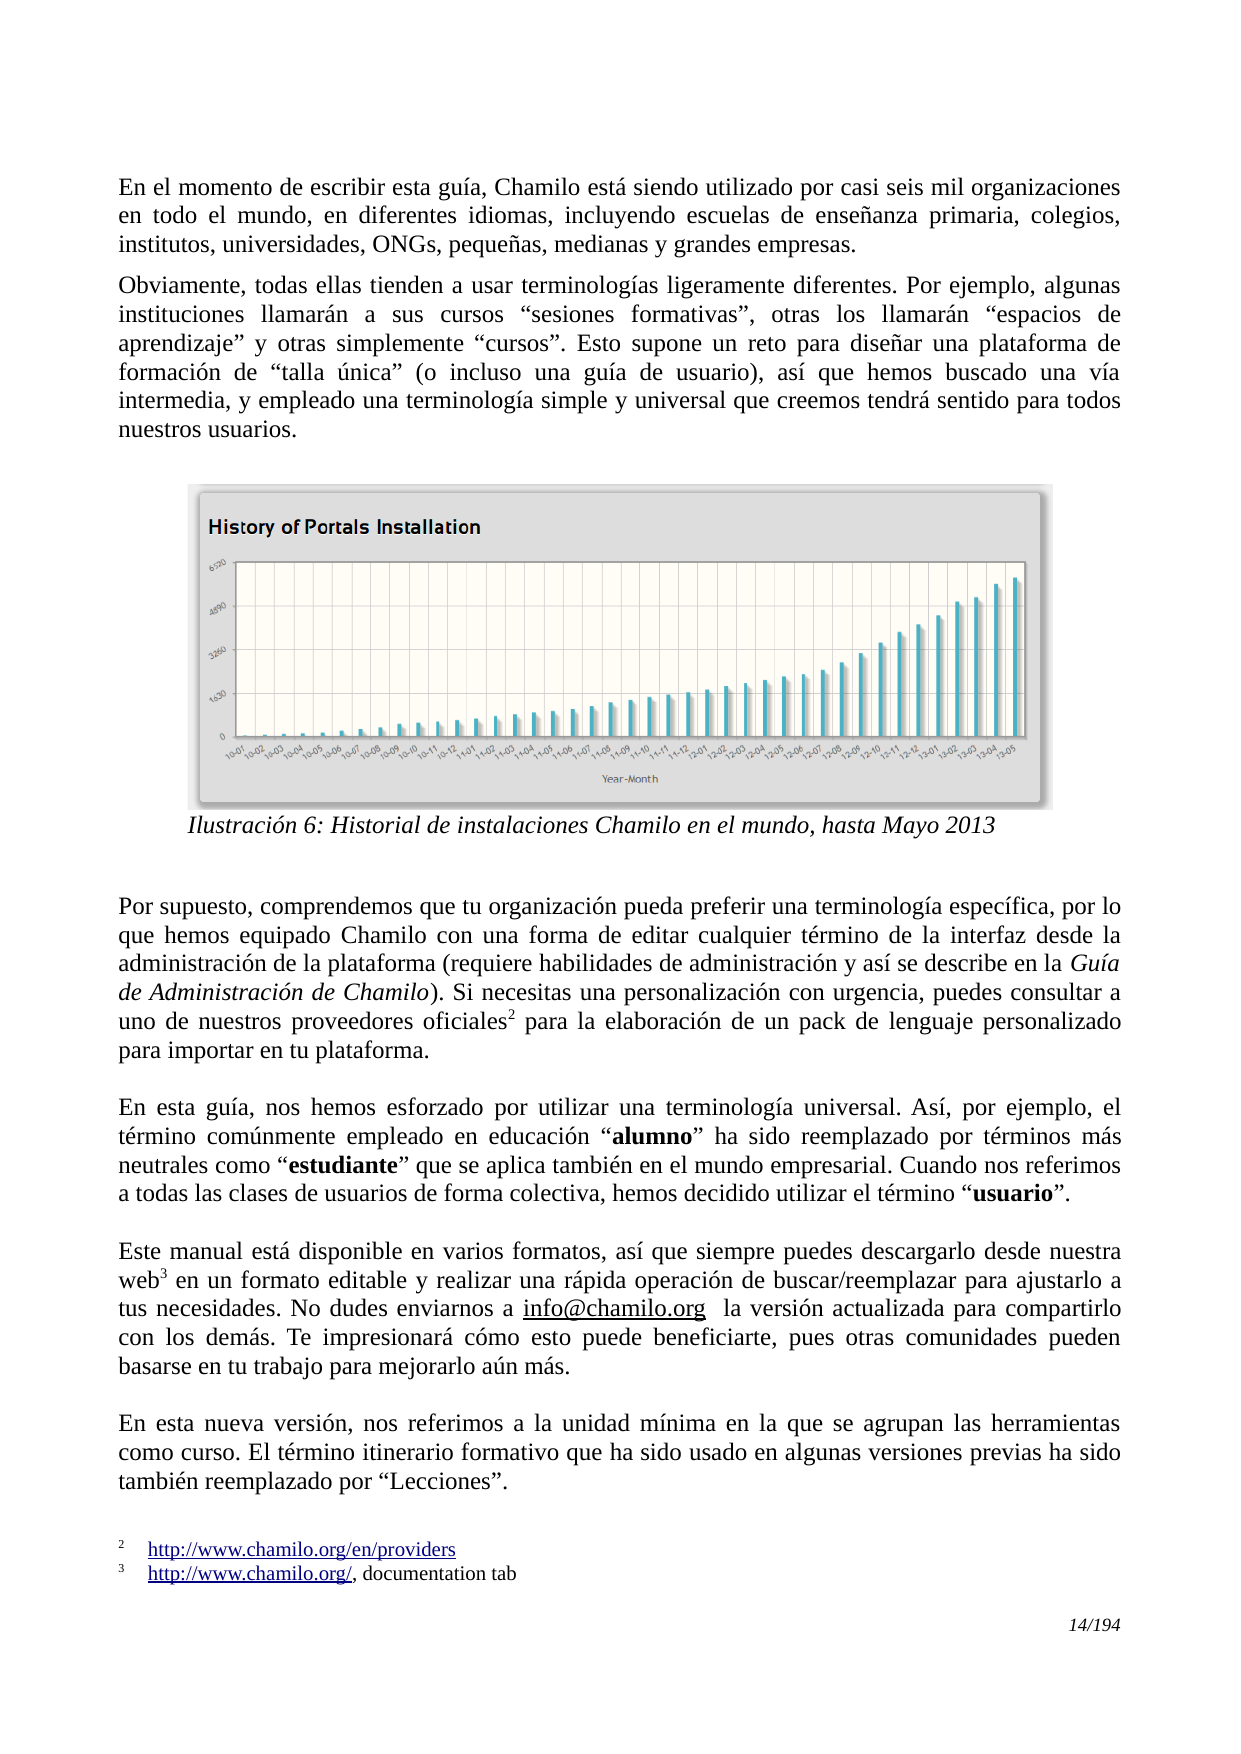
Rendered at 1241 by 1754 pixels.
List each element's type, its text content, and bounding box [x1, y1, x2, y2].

text Por supuesto, comprendemos que tu organización pueda preferir una terminología específica, por lo que hemos equipado Chamilo con una forma de editar cualquier término de la interfaz desde la administración de la plataforma (requiere habilidades de administración y así se describe en la Guía de Administración de Chamilo). Si necesitas una personalización con urgencia, puedes consultar a uno de nuestros proveedores oficiales para la elaboración de un pack de lenguaje personalizado para importar en tu plataforma. [118, 891, 1122, 1063]
text Este manual está disponible en varios formatos, así que siempre puedes descargarlo desde nuestra web en un formato editable y realizar una rápida operación de buscar/reemplazar para ajustarlo a tus necesidades. No dudes enviarnos a info@chamilo.org la versión actualizada para compartirlo con los demás. Te impresionará cómo esto puede beneficiarte, pues otras comunidades pueden basarse en tu trabajo para mejorarlo aún más. [118, 1236, 1122, 1380]
text En esta nueva versión, nos referimos a la unidad mínima en la que se agrupan las herramientas como curso. El término itinerario formativo que ha sido usado en algunas versiones previas ha sido también reemplazado por “Lecciones”. [118, 1408, 1122, 1495]
text En el momento de escribir esta guía, Chamilo está siendo utilizado por casi seis mil organizaciones en todo el mundo, en diferentes idiomas, incluyendo escuelas de enseñanza primaria, colegios, institutos, universidades, ONGs, pequeñas, medianas y grandes empresas. [118, 172, 1122, 258]
text En esta guía, nos hemos esforzado por utilizar una terminología universal. Así, por ejemplo, el término comúnmente empleado en educación “alumno” ha sido reemplazado por términos más neutrales como “estudiante” que se aplica también en el mundo empresarial. Cuando nos referimos a todas las clases de usuarios de forma colectiva, hemos decidido utilizar el término “usuario”. [118, 1092, 1122, 1207]
text Obviamente, todas ellas tienden a usar terminologías ligeramente diferentes. Por ejemplo, algunas instituciones llamarán a sus cursos “sesiones formativas”, otras los llamarán “espacios de aprendizaje” y otras simplemente “cursos”. Esto supone un reto para diseñar una plataforma de formación de “talla única” (o incluso una guía de usuario), así que hemos buscado una vía intermedia, y empleado una terminología simple y universal que creemos tendrá sentido para todos nuestros usuarios. [118, 270, 1122, 443]
text Ilustración 6: Historial de instalaciones Chamilo en el mundo, hasta Mayo 2013 [187, 810, 1053, 838]
text http://www.chamilo.org/en/providers [118, 1537, 1122, 1561]
picture [187, 484, 1053, 810]
text http://www.chamilo.org/, documentation tab [118, 1561, 1122, 1585]
